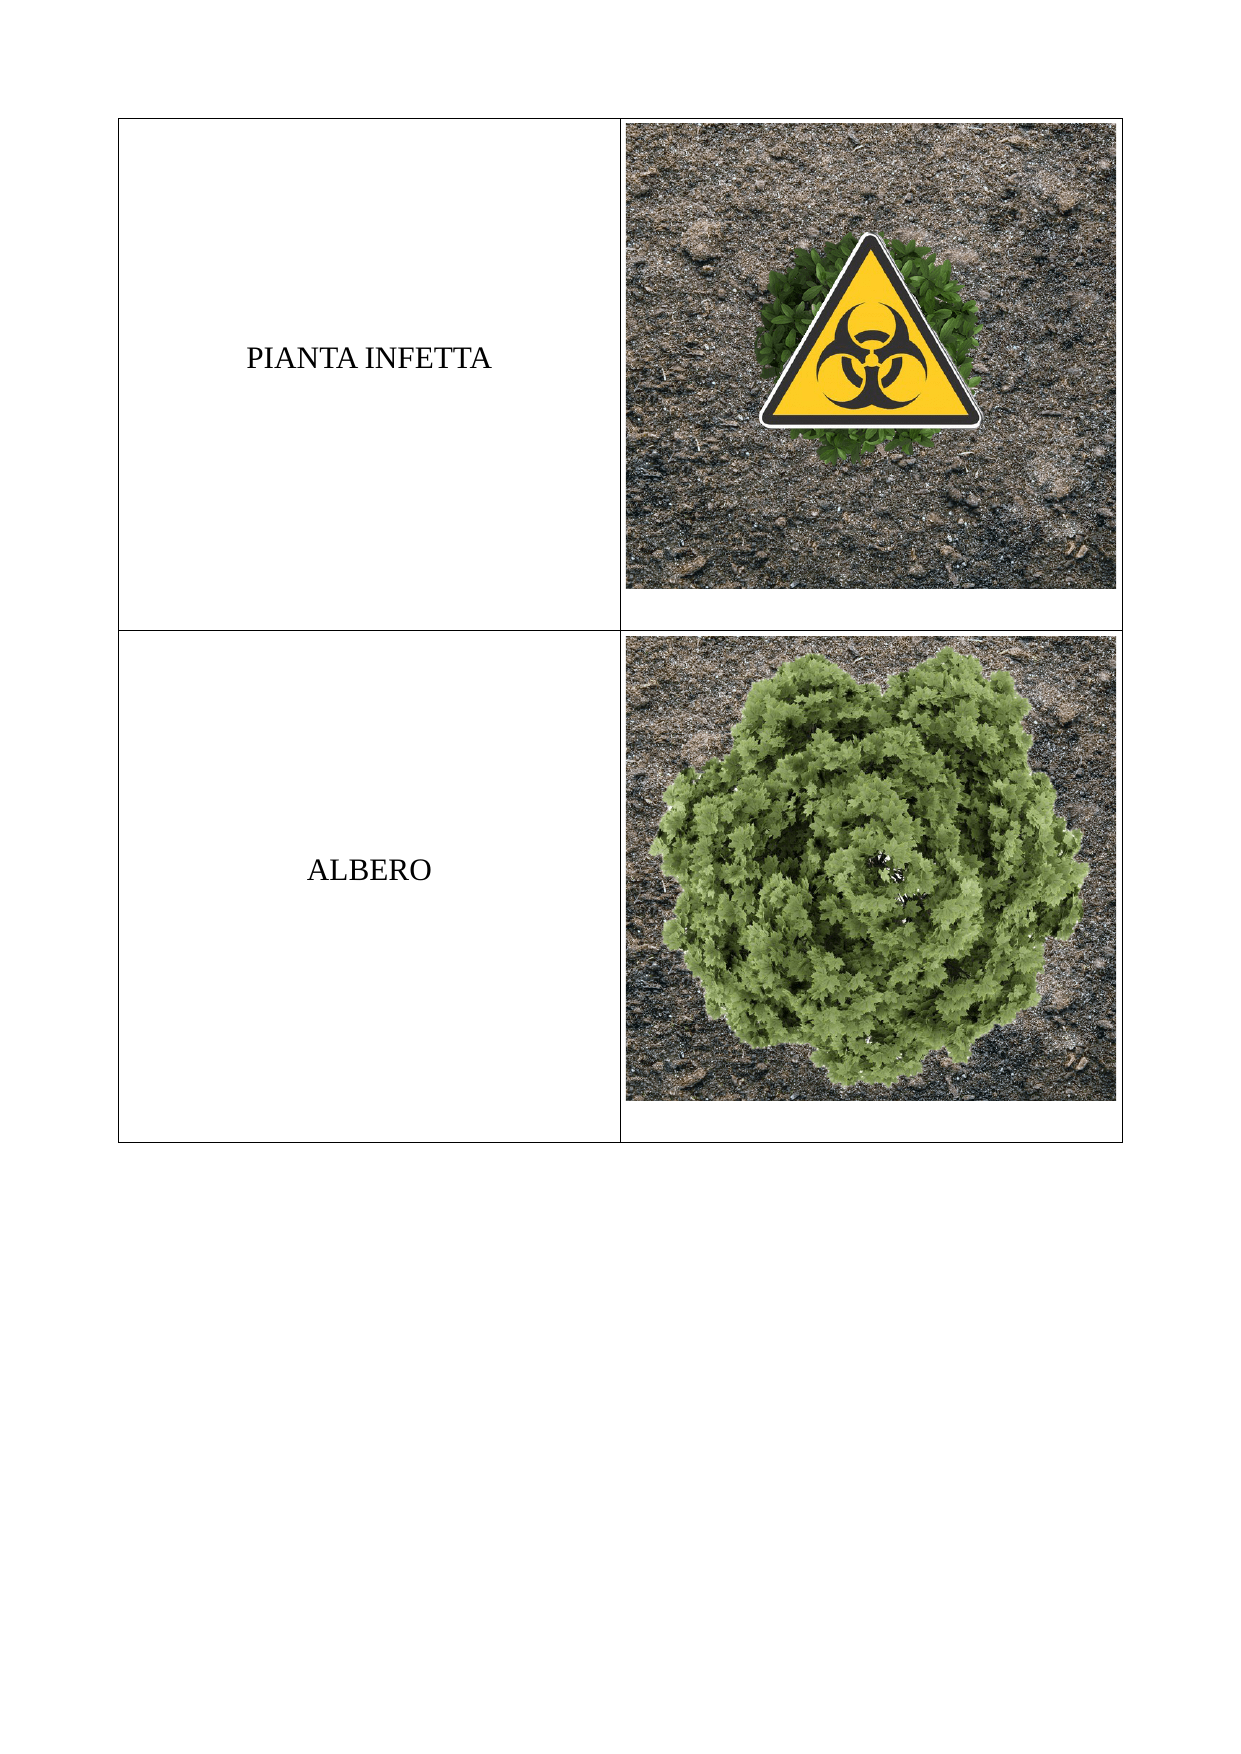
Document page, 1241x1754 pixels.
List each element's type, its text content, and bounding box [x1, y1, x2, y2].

table_cell ALBERO [119, 631, 620, 1142]
picture [625, 636, 1117, 1101]
table_cell [621, 119, 1122, 630]
table_cell PIANTA INFETTA [119, 119, 620, 630]
table_cell [621, 631, 1122, 1142]
picture [625, 123, 1117, 589]
